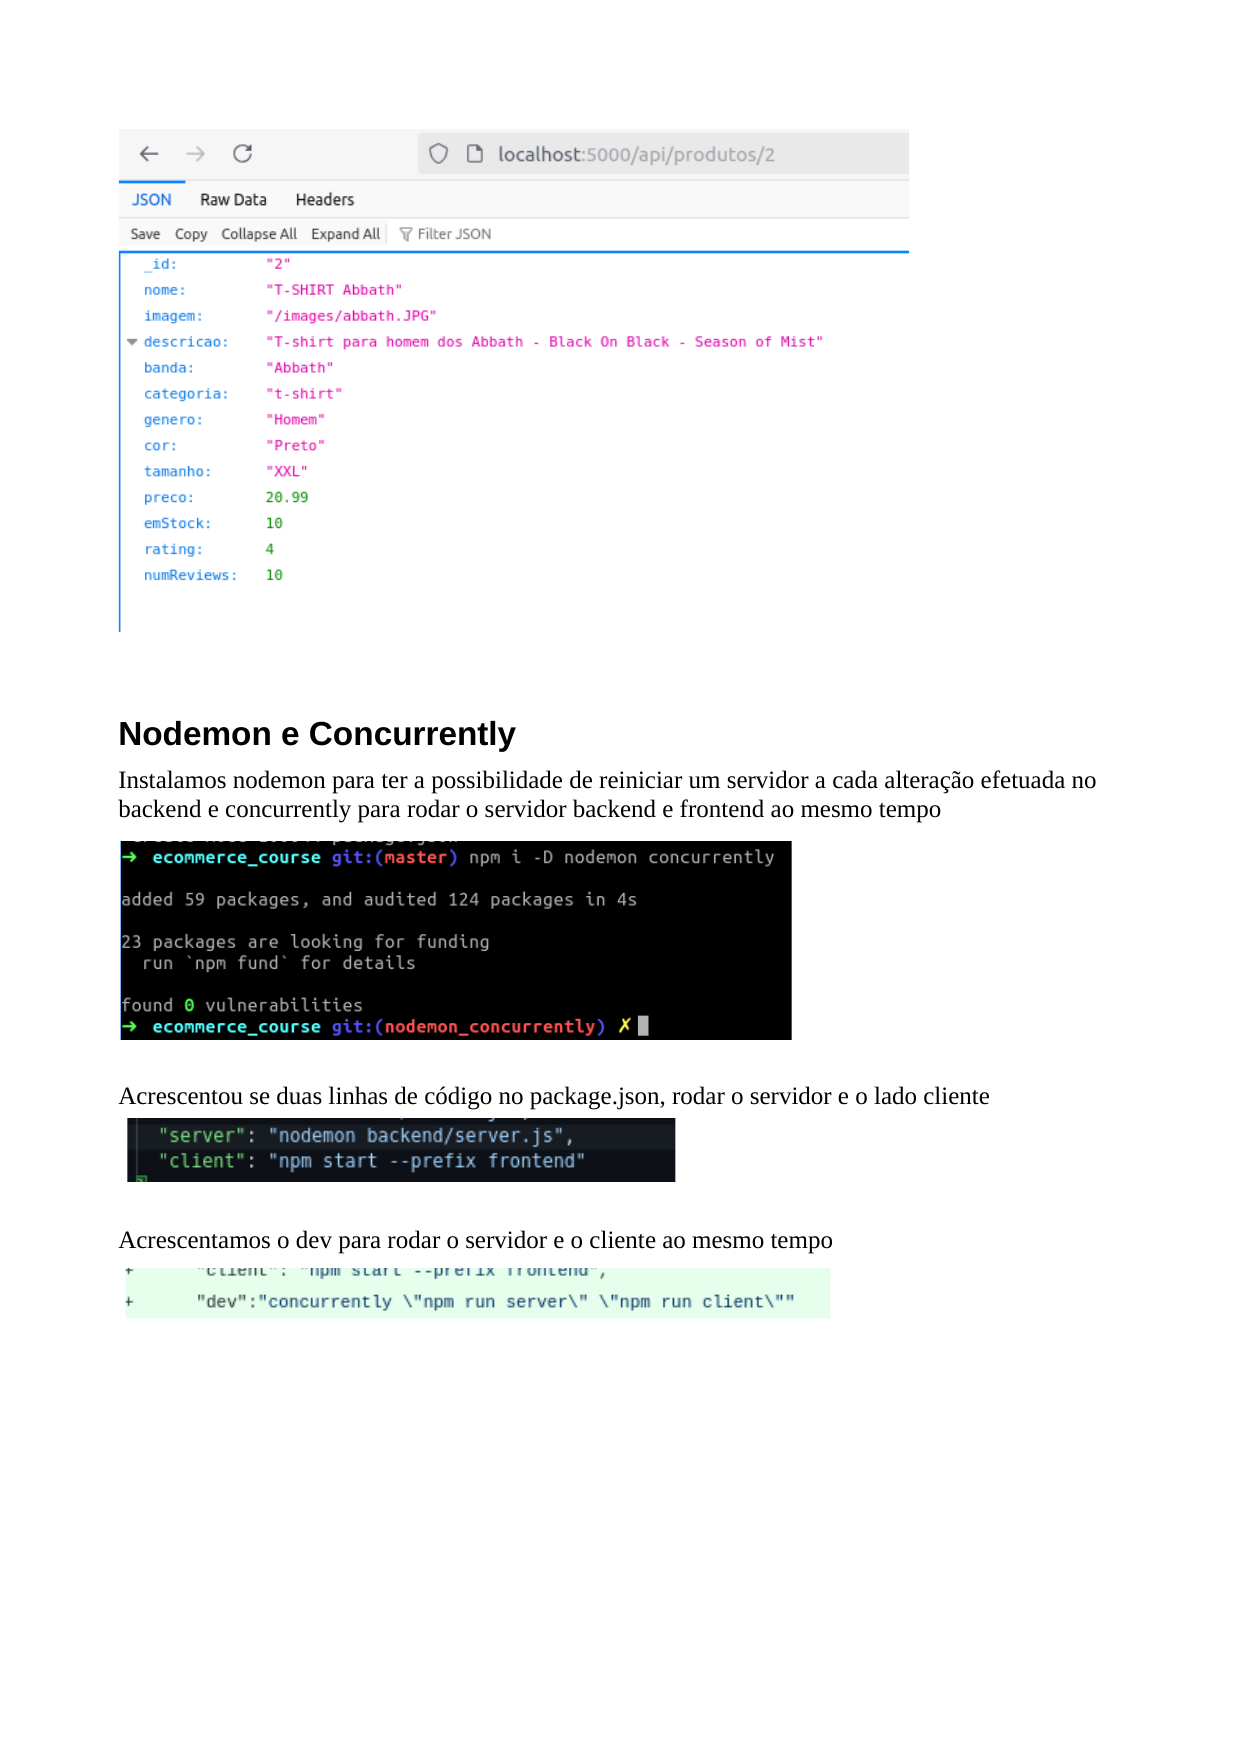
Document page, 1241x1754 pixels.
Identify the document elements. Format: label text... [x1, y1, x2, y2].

picture [125, 1268, 831, 1322]
picture [127, 1118, 676, 1182]
picture [120, 841, 792, 1040]
subtitle Nodemon e Concurrently [118, 714, 1122, 752]
text Acrescentamos o dev para rodar o servidor e o cliente ao mesmo tempo [118, 1225, 1122, 1254]
text Instalamos nodemon para ter a possibilidade de reiniciar um servidor a cada alteração efetuada no backend e concurrently para rodar o servidor backend e frontend ao mesmo tempo [118, 765, 1122, 822]
text Acrescentou se duas linhas de código no package.json, rodar o servidor e o lado cliente [118, 1081, 1122, 1110]
picture [118, 129, 910, 632]
